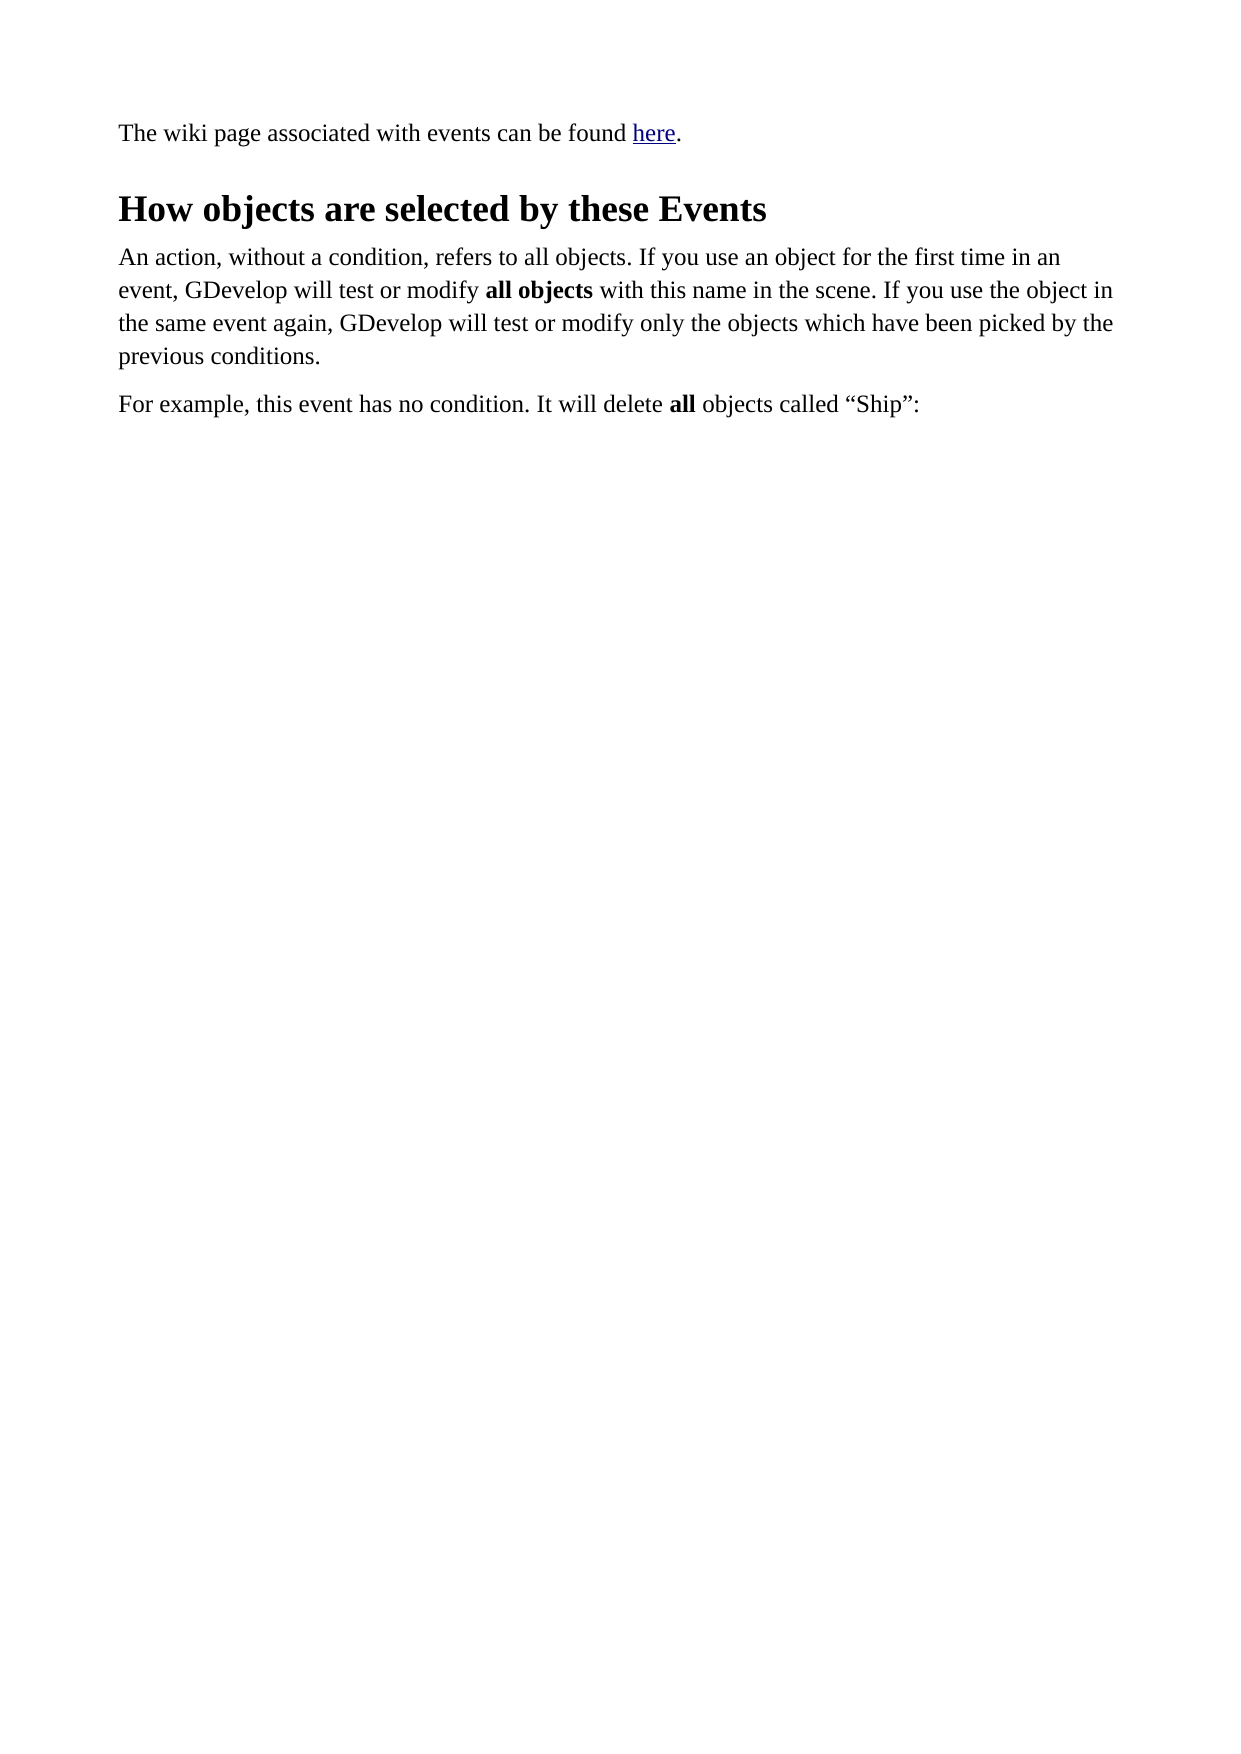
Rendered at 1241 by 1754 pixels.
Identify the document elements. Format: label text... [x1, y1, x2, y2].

text The wiki page associated with events can be found here. [118, 118, 1122, 147]
text An action, without a condition, refers to all objects. If you use an object for the first time in an event, GDevelop will test or modify all objects with this name in the scene. If you use the object in the same event again, GDevelop will test or modify only the objects which have been picked by the previous conditions. [118, 242, 1122, 370]
text For example, this event has no condition. It will delete all objects called “Ship”: [118, 389, 1122, 418]
subtitle How objects are selected by these Events [118, 187, 1122, 230]
